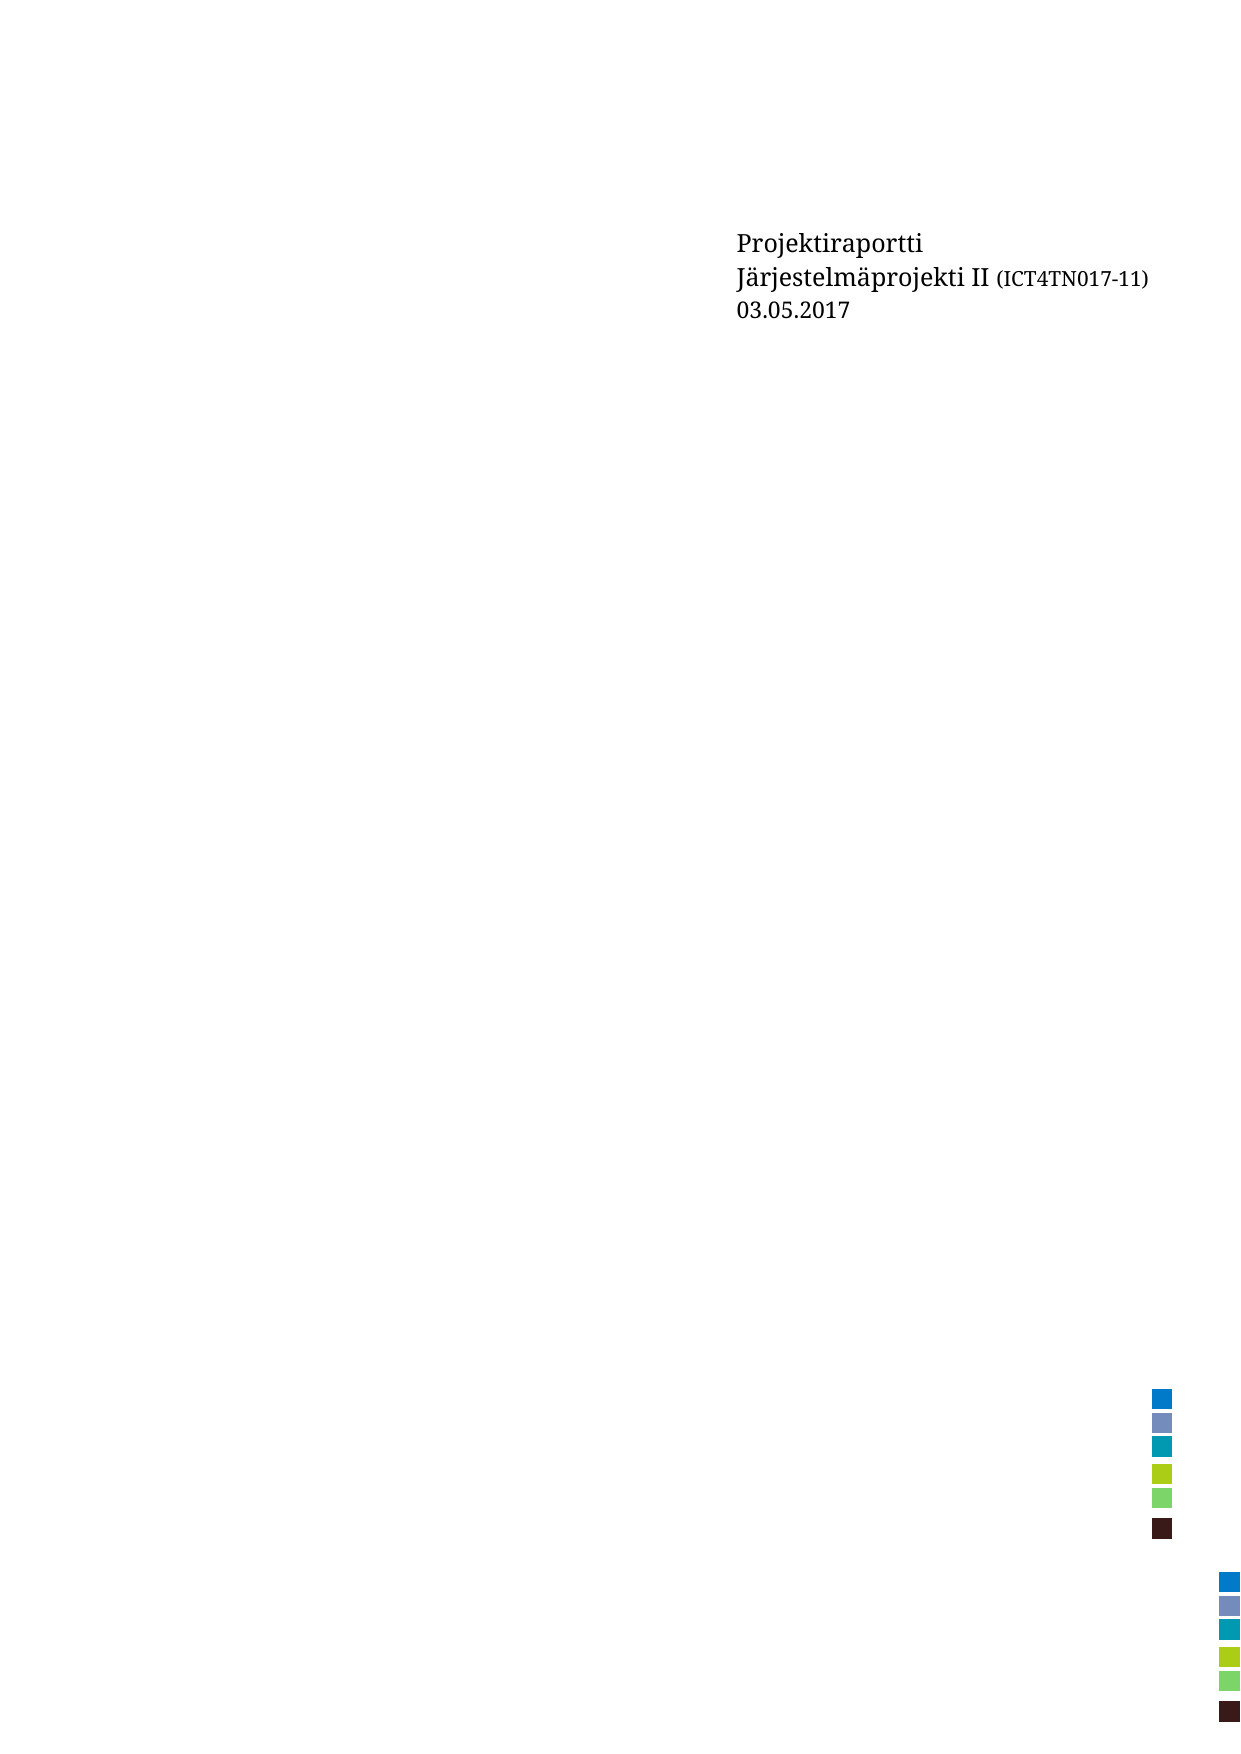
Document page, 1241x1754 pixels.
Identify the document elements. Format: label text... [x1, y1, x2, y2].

list 03.05.2017 [156, 294, 1152, 325]
list Projektiraportti [156, 226, 1152, 260]
list Järjestelmäprojekti II (ICT4TN017-11) [156, 260, 1152, 294]
